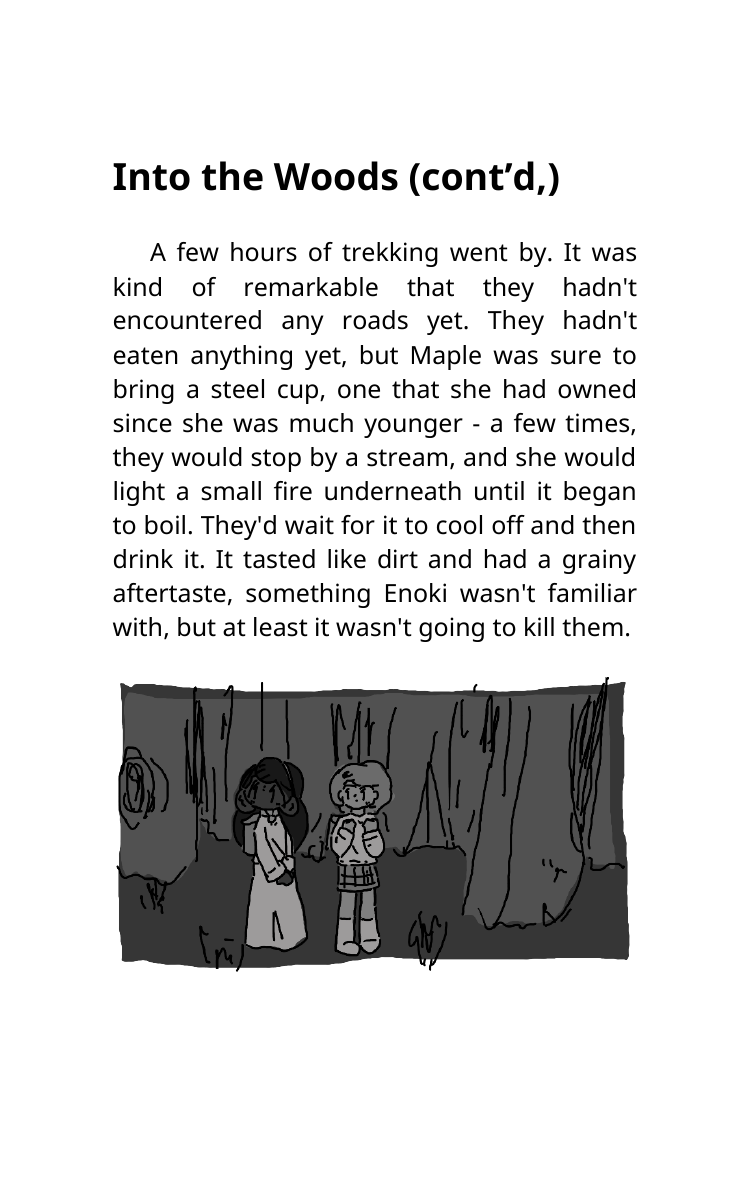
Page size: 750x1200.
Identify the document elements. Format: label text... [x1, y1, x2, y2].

subtitle Into the Woods (cont’d,) [112, 150, 637, 201]
text A few hours of trekking went by. It was kind of remarkable that they hadn't encountered any roads yet. They hadn't eaten anything yet, but Maple was sure to bring a steel cup, one that she had owned since she was much younger - a few times, they would stop by a stream, and she would light a small fire underneath until it began to boil. They'd wait for it to cool off and then drink it. It tasted like dirt and had a grainy aftertaste, something Enoki wasn't familiar with, but at least it wasn't going to kill them. [112, 235, 637, 644]
picture [112, 677, 638, 974]
